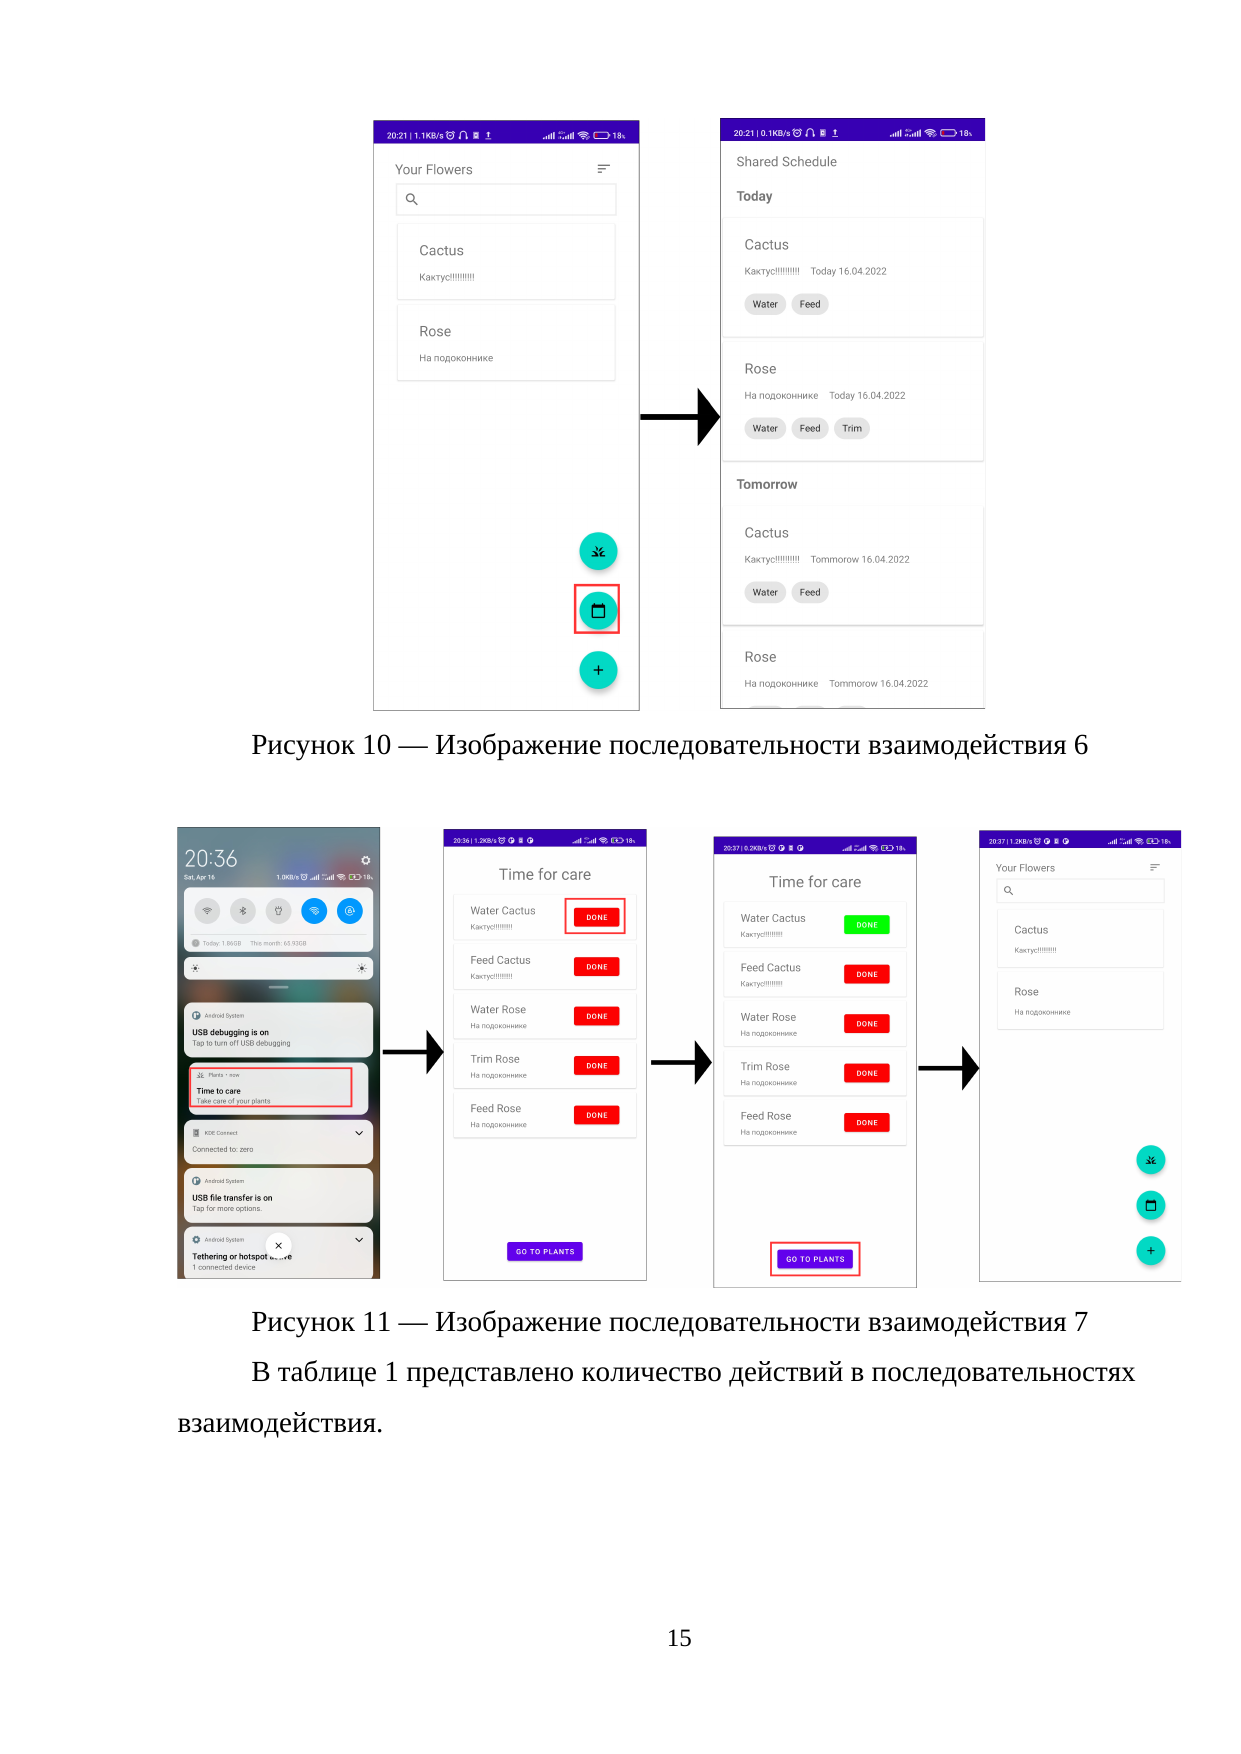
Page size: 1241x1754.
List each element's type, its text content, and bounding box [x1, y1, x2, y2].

text Рисунок 10 — Изображение последовательности взаимодействия 6 [177, 118, 1181, 761]
text В таблице 1 представлено количество действий в последовательностях взаимодействия. [177, 1354, 1181, 1438]
picture [373, 118, 986, 711]
text Рисунок 11 — Изображение последовательности взаимодействия 7 [177, 1288, 1181, 1338]
picture [177, 827, 1182, 1288]
